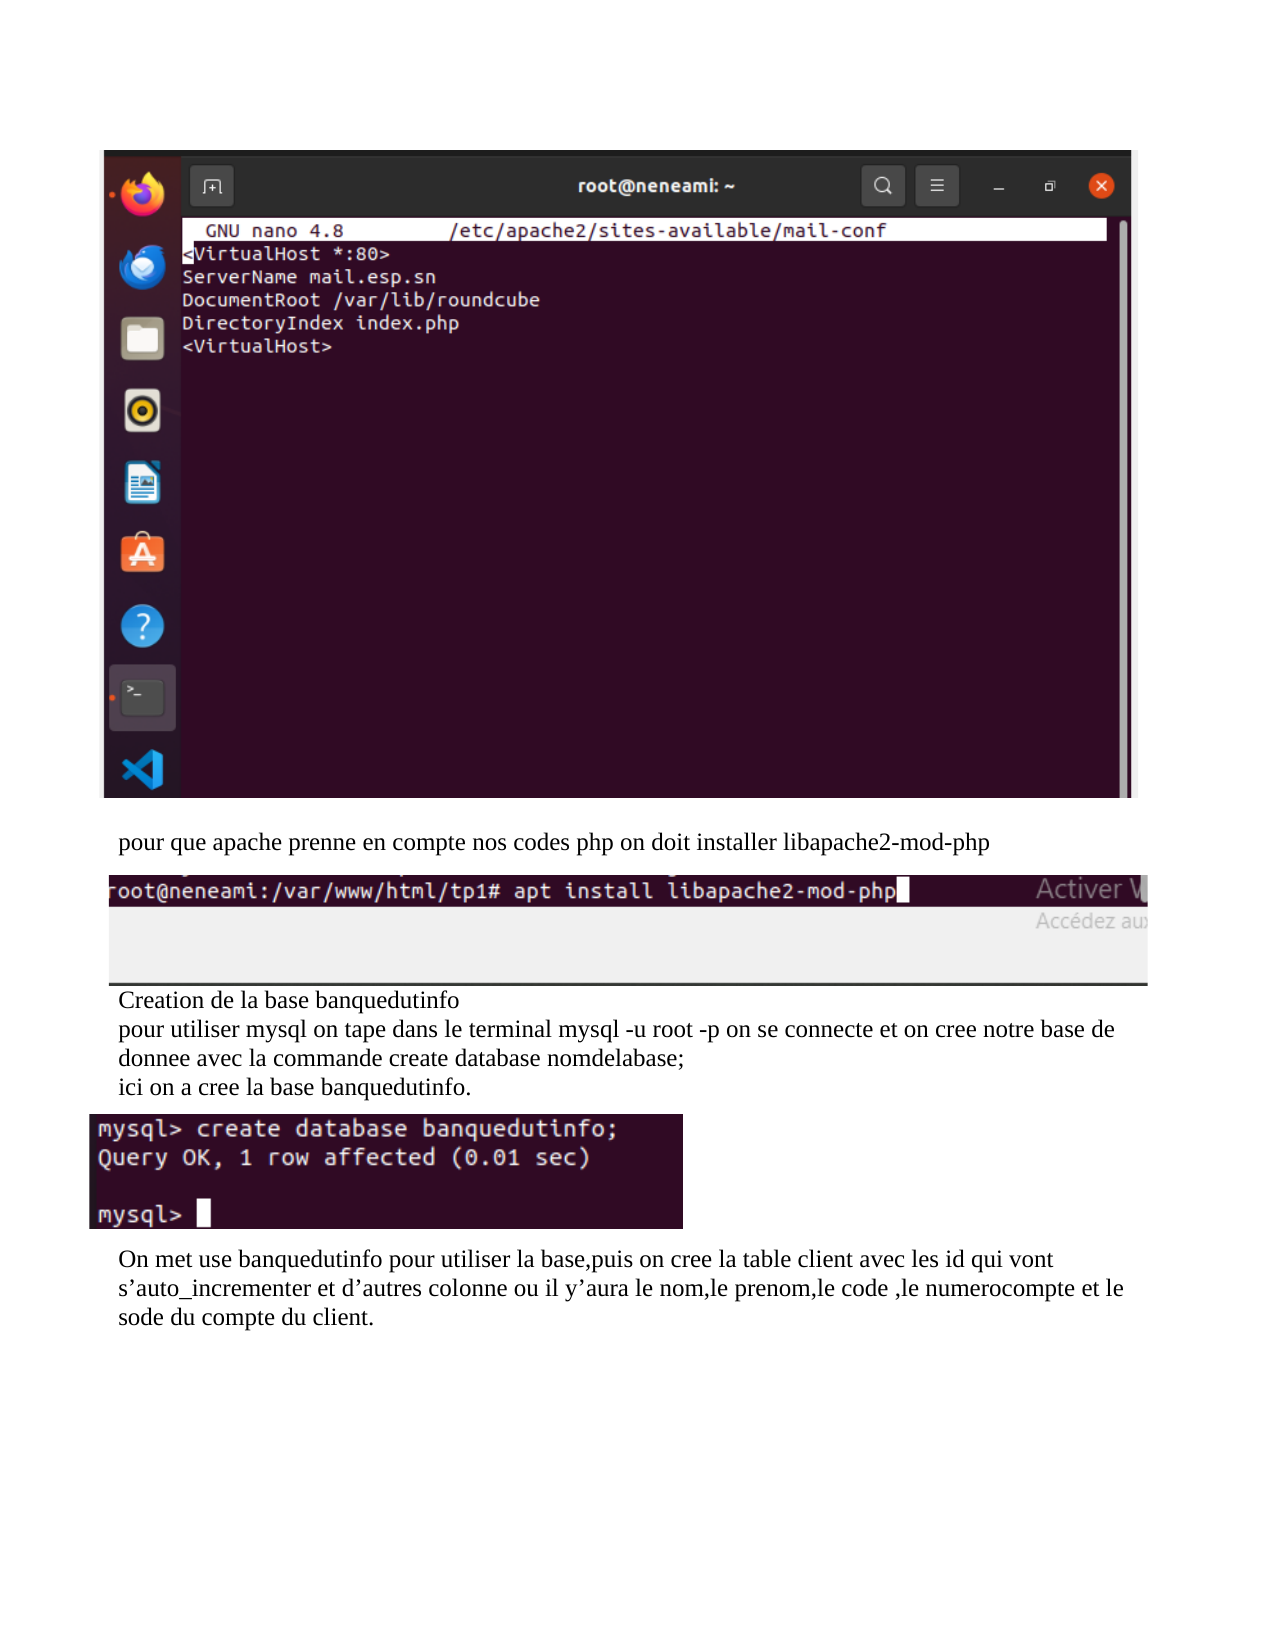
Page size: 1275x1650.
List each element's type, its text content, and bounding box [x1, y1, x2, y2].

picture [99, 150, 1139, 798]
text ici on a cree la base banquedutinfo. [118, 1072, 1157, 1101]
text Creation de la base banquedutinfo [118, 856, 1157, 1014]
text On met use banquedutinfo pour utiliser la base,puis on cree la table client avec les id qui vont s’auto_incrementer et d’autres colonne ou il y’aura le nom,le prenom,le code ,le numerocompte et le sode du compte du client. [118, 1244, 1157, 1331]
picture [89, 1114, 683, 1229]
text pour utiliser mysql on tape dans le terminal mysql -u root -p on se connecte et on cree notre base de donnee avec la commande create database nomdelabase; [118, 1014, 1157, 1072]
text pour que apache prenne en compte nos codes php on doit installer libapache2-mod-php [118, 827, 1157, 856]
picture [108, 875, 1148, 986]
